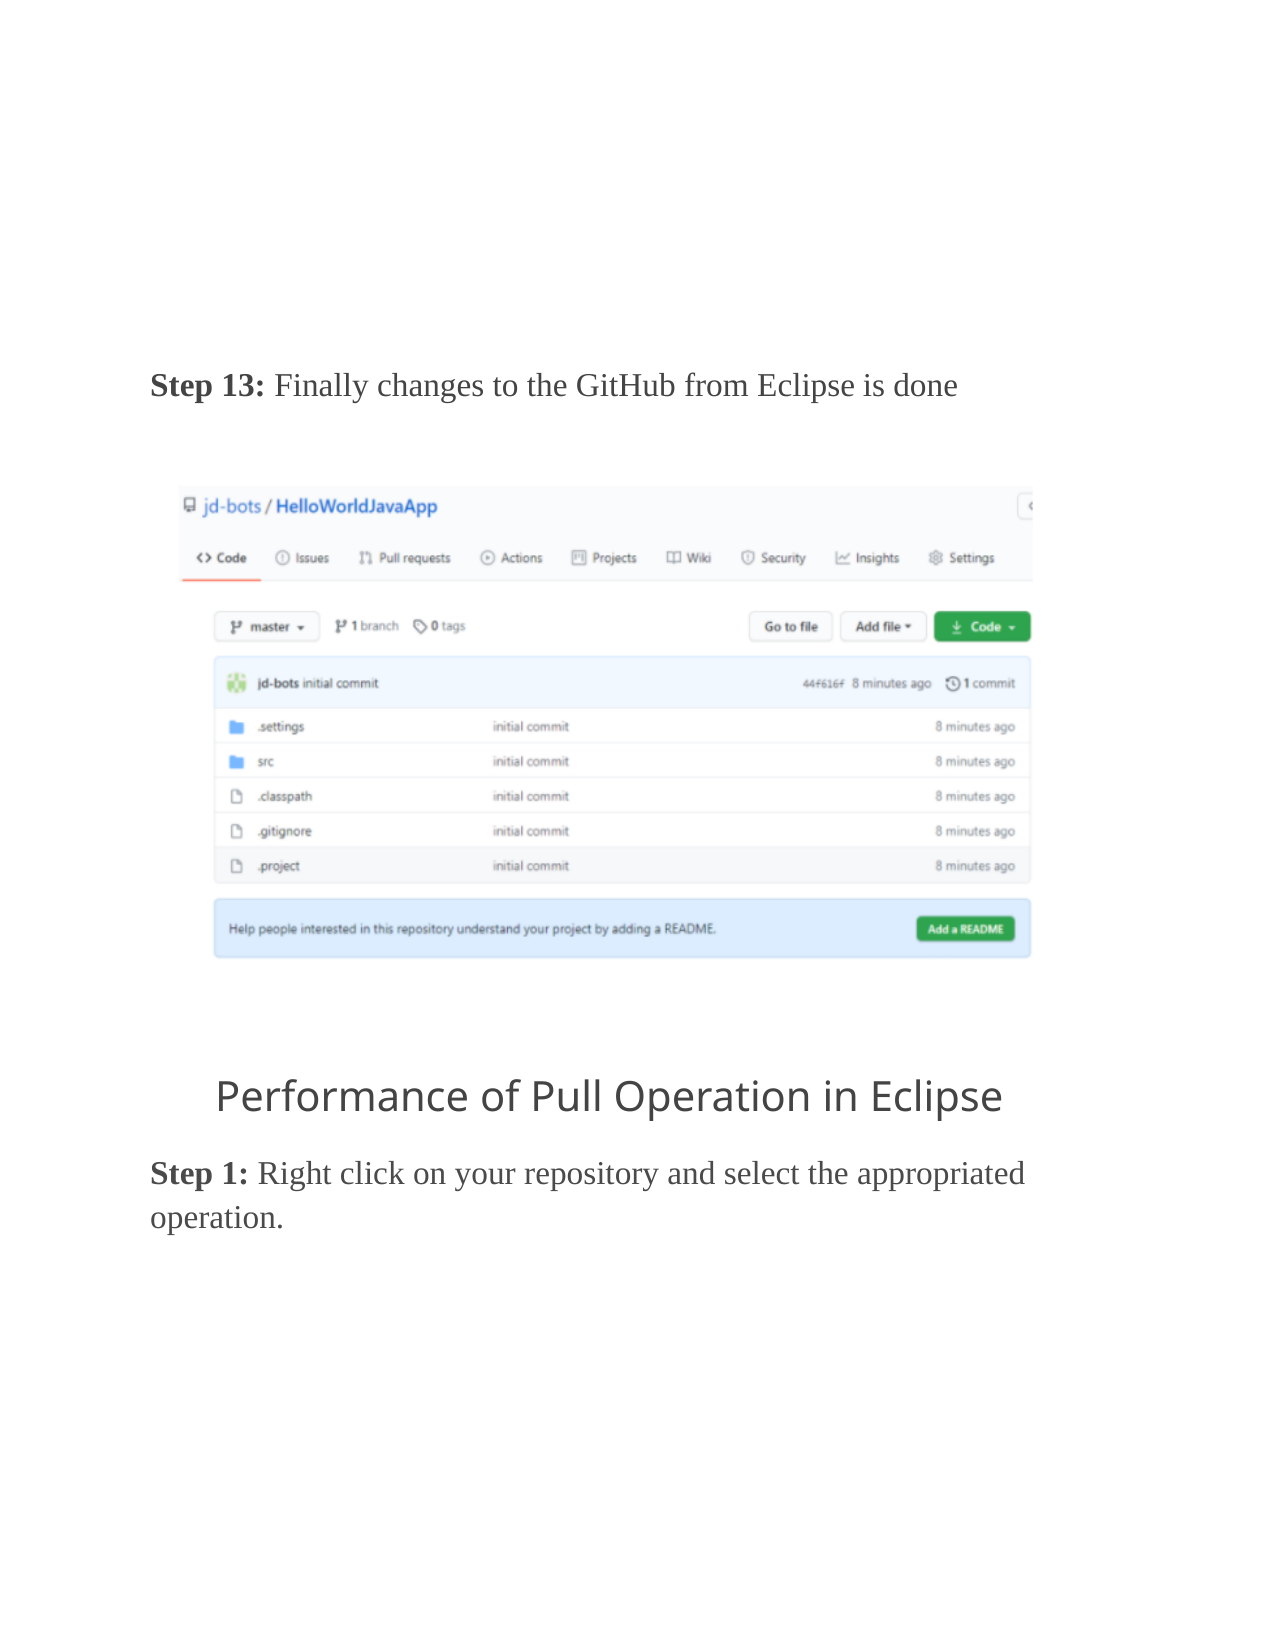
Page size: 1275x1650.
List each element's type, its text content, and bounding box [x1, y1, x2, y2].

text Step 1: Right click on your repository and select the appropriated operation. [150, 1153, 1125, 1236]
text Step 13: Finally changes to the GitHub from Eclipse is done [150, 365, 1125, 405]
text Performance of Pull Operation in Eclipse [150, 1067, 1125, 1124]
picture [159, 460, 889, 983]
